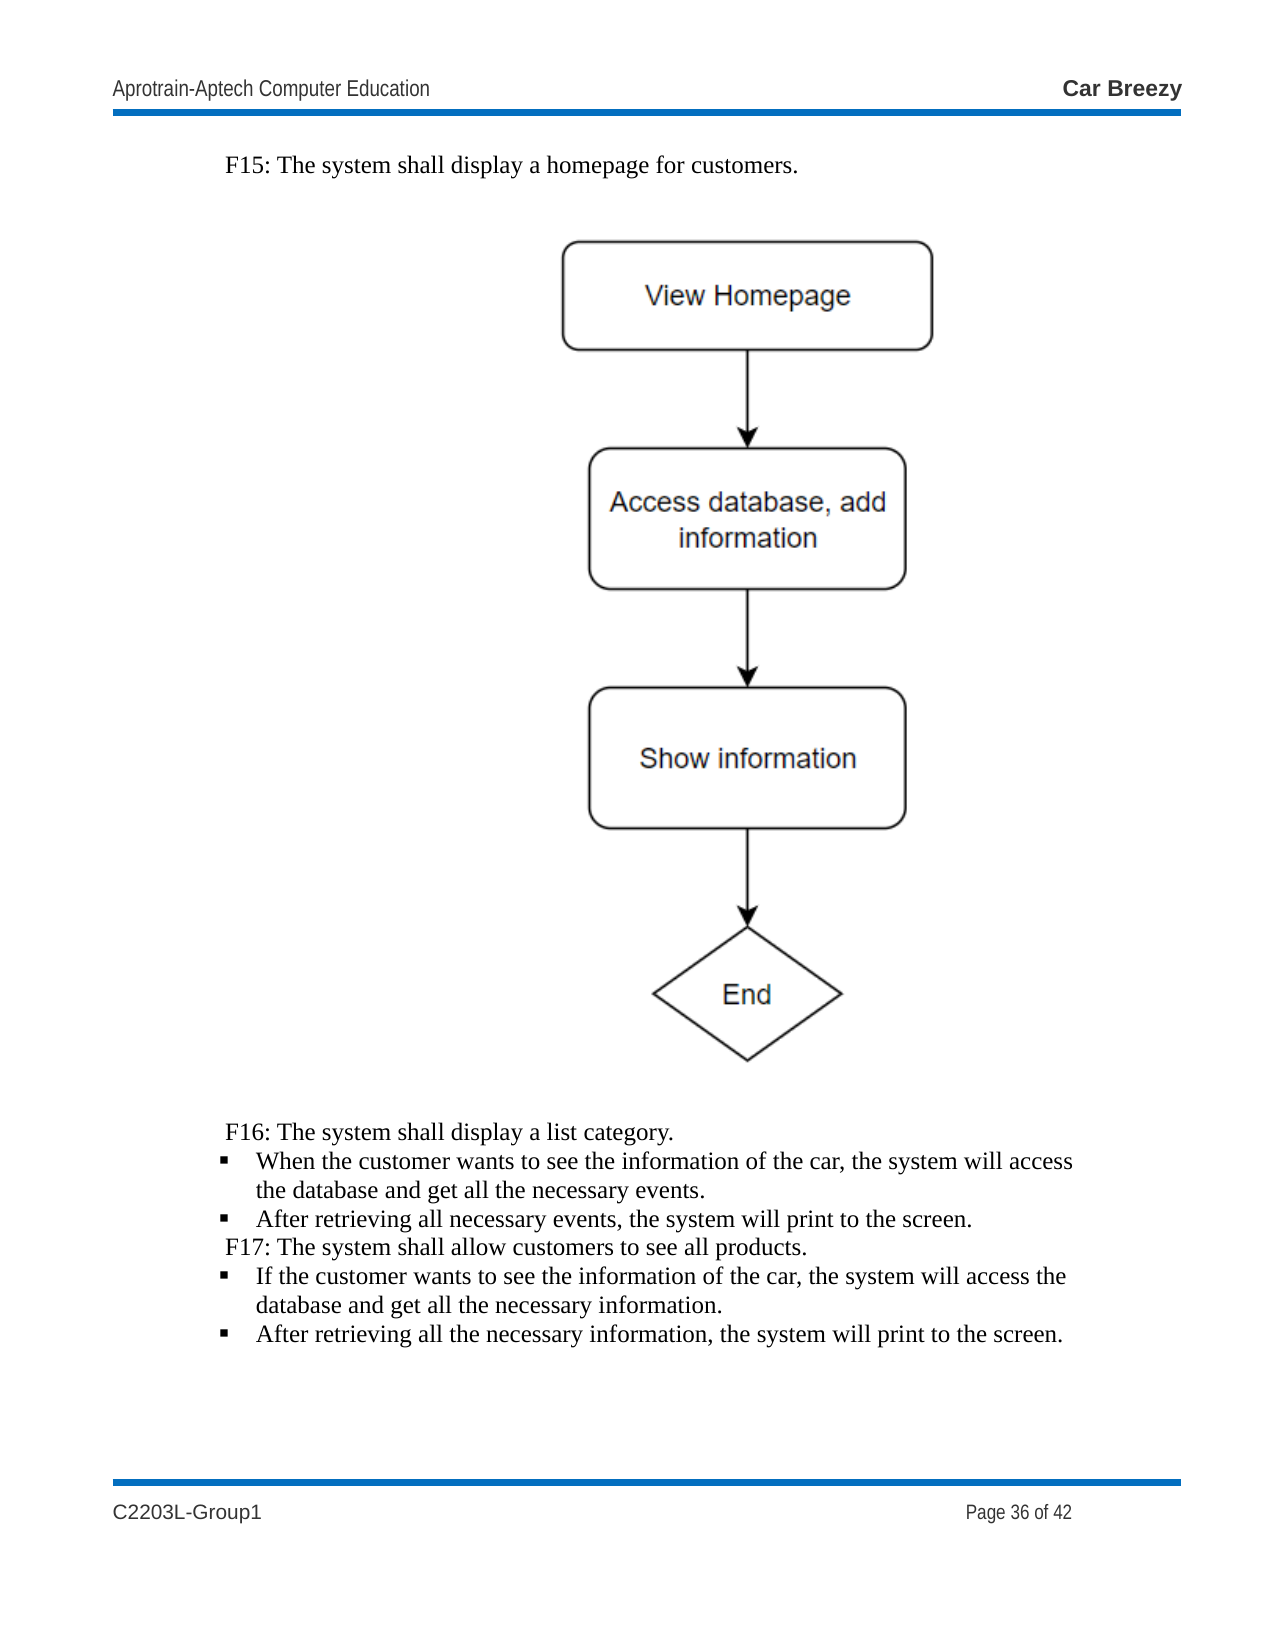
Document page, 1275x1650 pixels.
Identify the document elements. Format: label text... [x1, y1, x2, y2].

text F15: The system shall display a homepage for customers. [225, 150, 1106, 179]
list If the customer wants to see the information of the car, the system will access the database and get all the necessary information. [218, 1261, 1106, 1319]
text F16: The system shall display a list category. [181, 1117, 1106, 1146]
list After retrieving all necessary events, the system will print to the screen. [218, 1204, 1106, 1232]
list When the customer wants to see the information of the car, the system will access the database and get all the necessary events. [218, 1146, 1106, 1204]
list After retrieving all the necessary information, the system will print to the screen. [218, 1319, 1106, 1347]
text F17: The system shall allow customers to see all products. [181, 1232, 1106, 1261]
